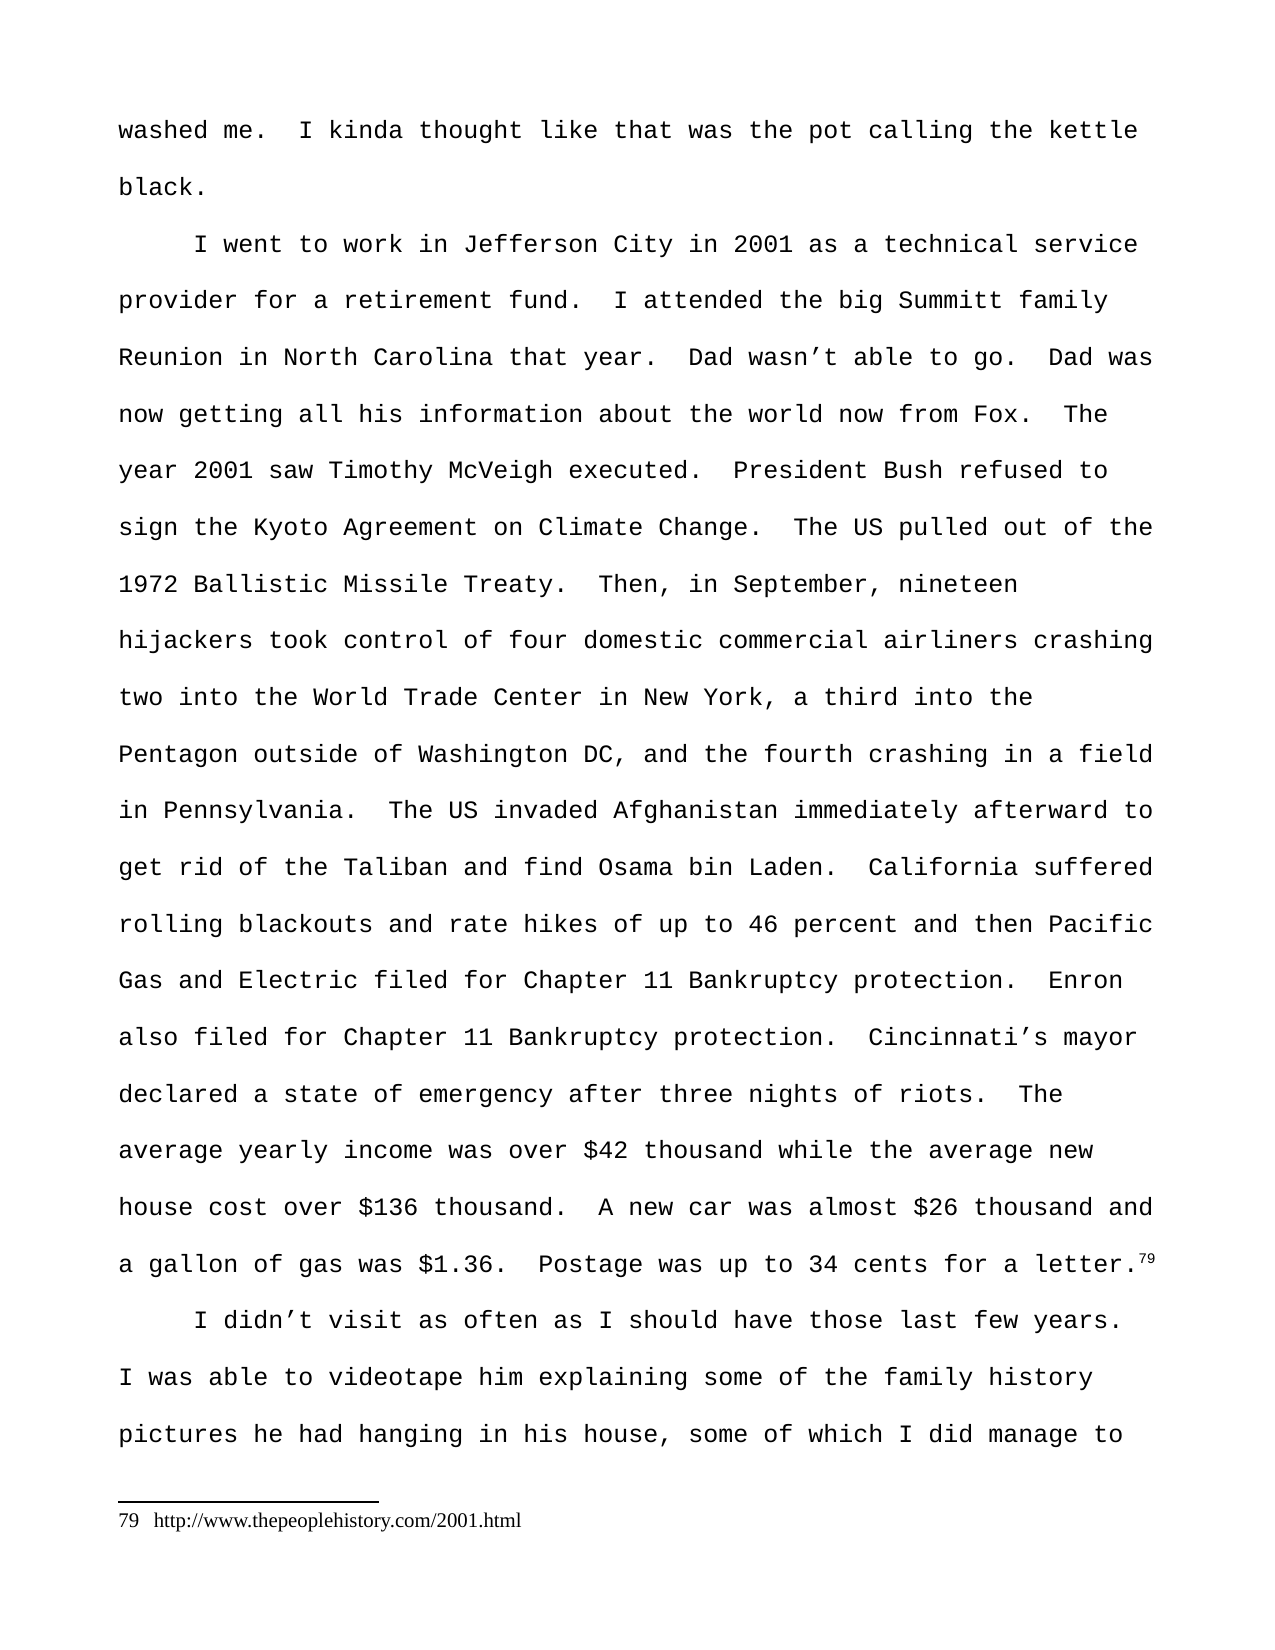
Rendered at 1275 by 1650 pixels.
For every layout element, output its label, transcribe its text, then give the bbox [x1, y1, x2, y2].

text I didn’t visit as often as I should have those last few years. I was able to videotape him explaining some of the family history pictures he had hanging in his house, some of which I did manage to [118, 1308, 1157, 1450]
text http://www.thepeoplehistory.com/2001.html [118, 1508, 1157, 1532]
text I went to work in Jefferson City in 2001 as a technical service provider for a retirement fund. I attended the big Summitt family Reunion in North Carolina that year. Dad wasn’t able to go. Dad was now getting all his information about the world now from Fox. The year 2001 saw Timothy McVeigh executed. President Bush refused to sign the Kyoto Agreement on Climate Change. The US pulled out of the 1972 Ballistic Missile Treaty. Then, in September, nineteen hijackers took control of four domestic commercial airliners crashing two into the World Trade Center in New York, a third into the Pentagon outside of Washington DC, and the fourth crashing in a field in Pennsylvania. The US invaded Afghanistan immediately afterward to get rid of the Taliban and find Osama bin Laden. California suffered rolling blackouts and rate hikes of up to 46 percent and then Pacific Gas and Electric filed for Chapter 11 Bankruptcy protection. Enron also filed for Chapter 11 Bankruptcy protection. Cincinnati’s mayor declared a state of emergency after three nights of riots. The average yearly income was over $42 thousand while the average new house cost over $136 thousand. A new car was almost $26 thousand and a gallon of gas was $1.36. Postage was up to 34 cents for a letter. [118, 231, 1157, 1280]
text washed me. I kinda thought like that was the pot calling the kettle black. [118, 118, 1157, 203]
